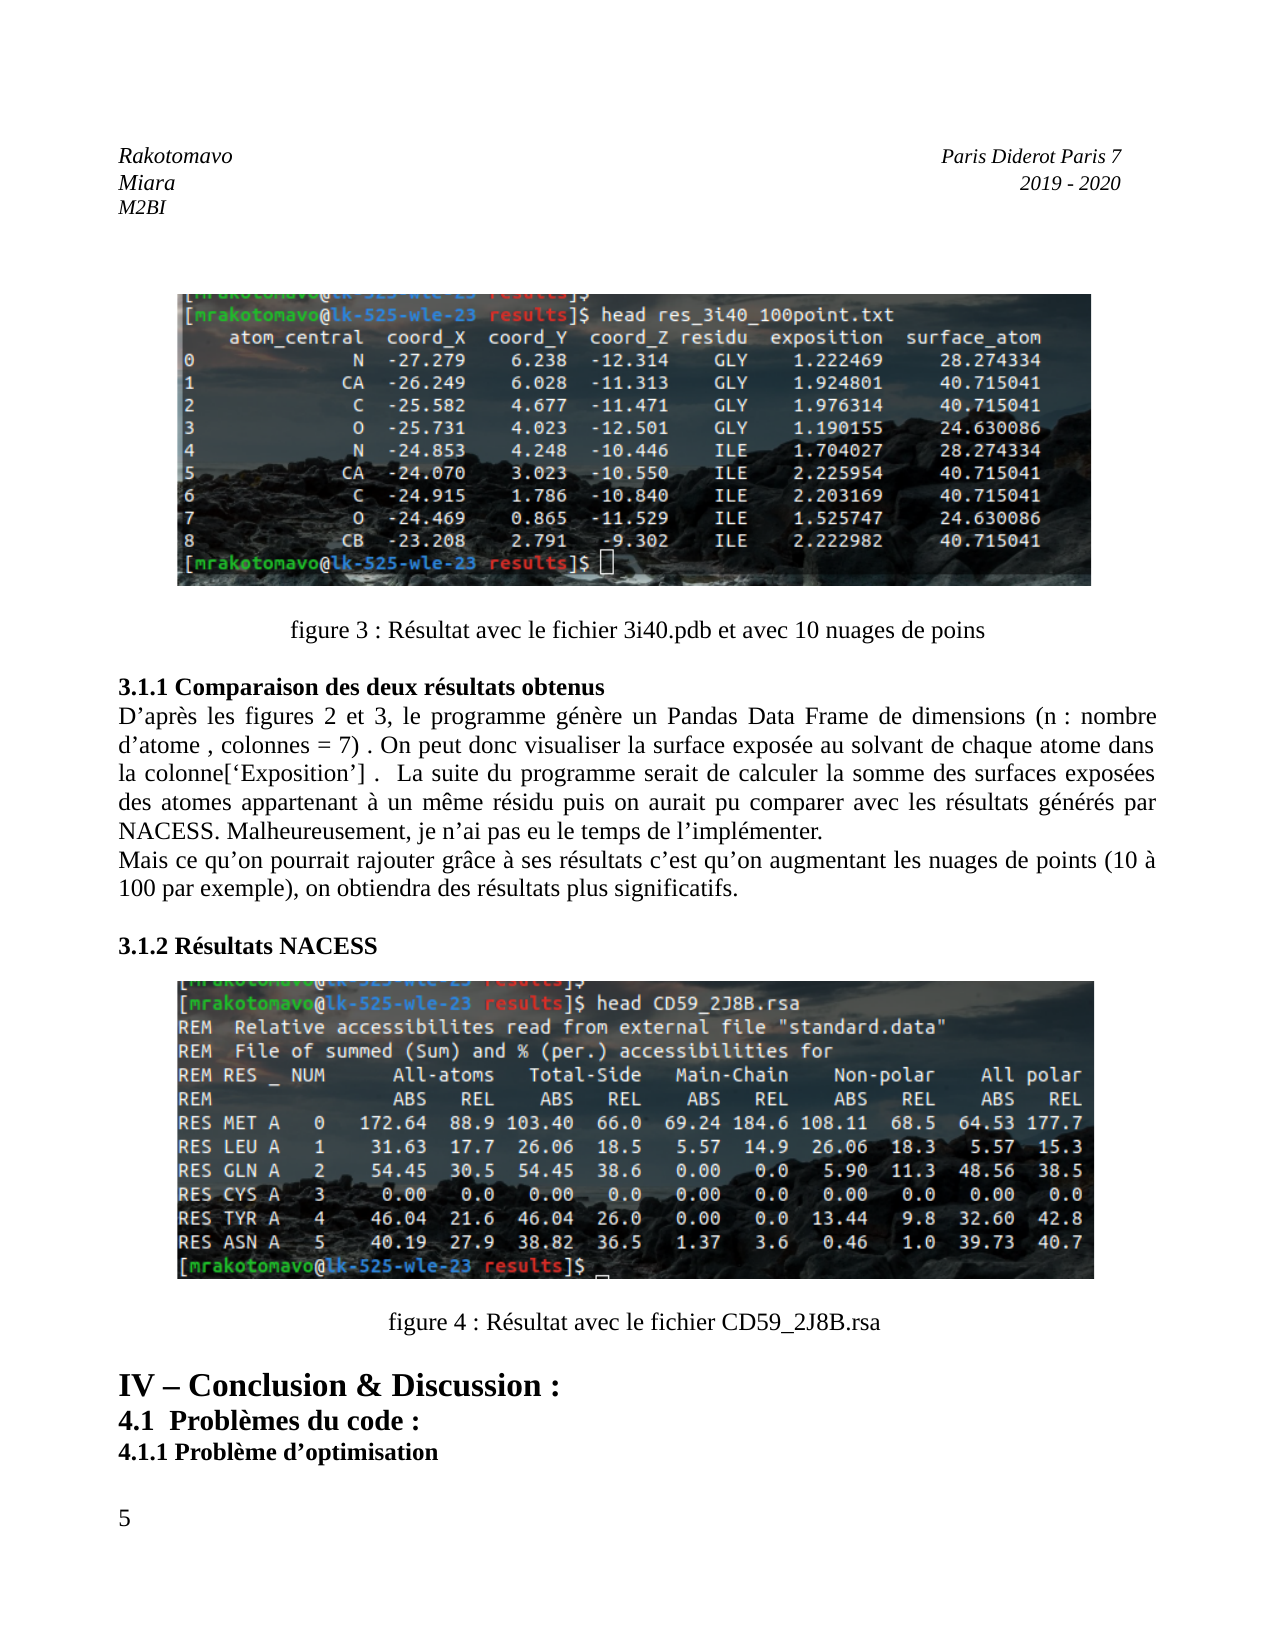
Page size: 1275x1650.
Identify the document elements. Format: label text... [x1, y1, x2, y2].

text figure 3 : Résultat avec le fichier 3i40.pdb et avec 10 nuages de poins [118, 615, 1157, 643]
text 3.1.2 Résultats NACESS [118, 931, 1157, 960]
text 3.1.1 Comparaison des deux résultats obtenus [118, 672, 1157, 701]
text figure 4 : Résultat avec le fichier CD59_2J8B.rsa [118, 1307, 1157, 1336]
picture [836, 981, 1095, 1241]
text 4.1 Problèmes du code : [118, 1403, 1157, 1437]
text Mais ce qu’on pourrait rajouter grâce à ses résultats c’est qu’on augmentant les nuages de points (10 à 100 par exemple), on obtiendra des résultats plus significatifs. [118, 845, 1157, 902]
picture [823, 294, 1092, 573]
text IV – Conclusion & Discussion : [118, 1365, 1157, 1403]
text 4.1.1 Problème d’optimisation [118, 1437, 1157, 1466]
text D’après les figures 2 et 3, le programme génère un Pandas Data Frame de dimensions (n : nombre d’atome , colonnes = 7) . On peut donc visualiser la surface exposée au solvant de chaque atome dans la colonne[‘Exposition’] . La suite du programme serait de calculer la somme des surfaces exposées des atomes appartenant à un même résidu puis on aurait pu comparer avec les résultats générés par NACESS. Malheureusement, je n’ai pas eu le temps de l’implémenter. [118, 701, 1157, 845]
